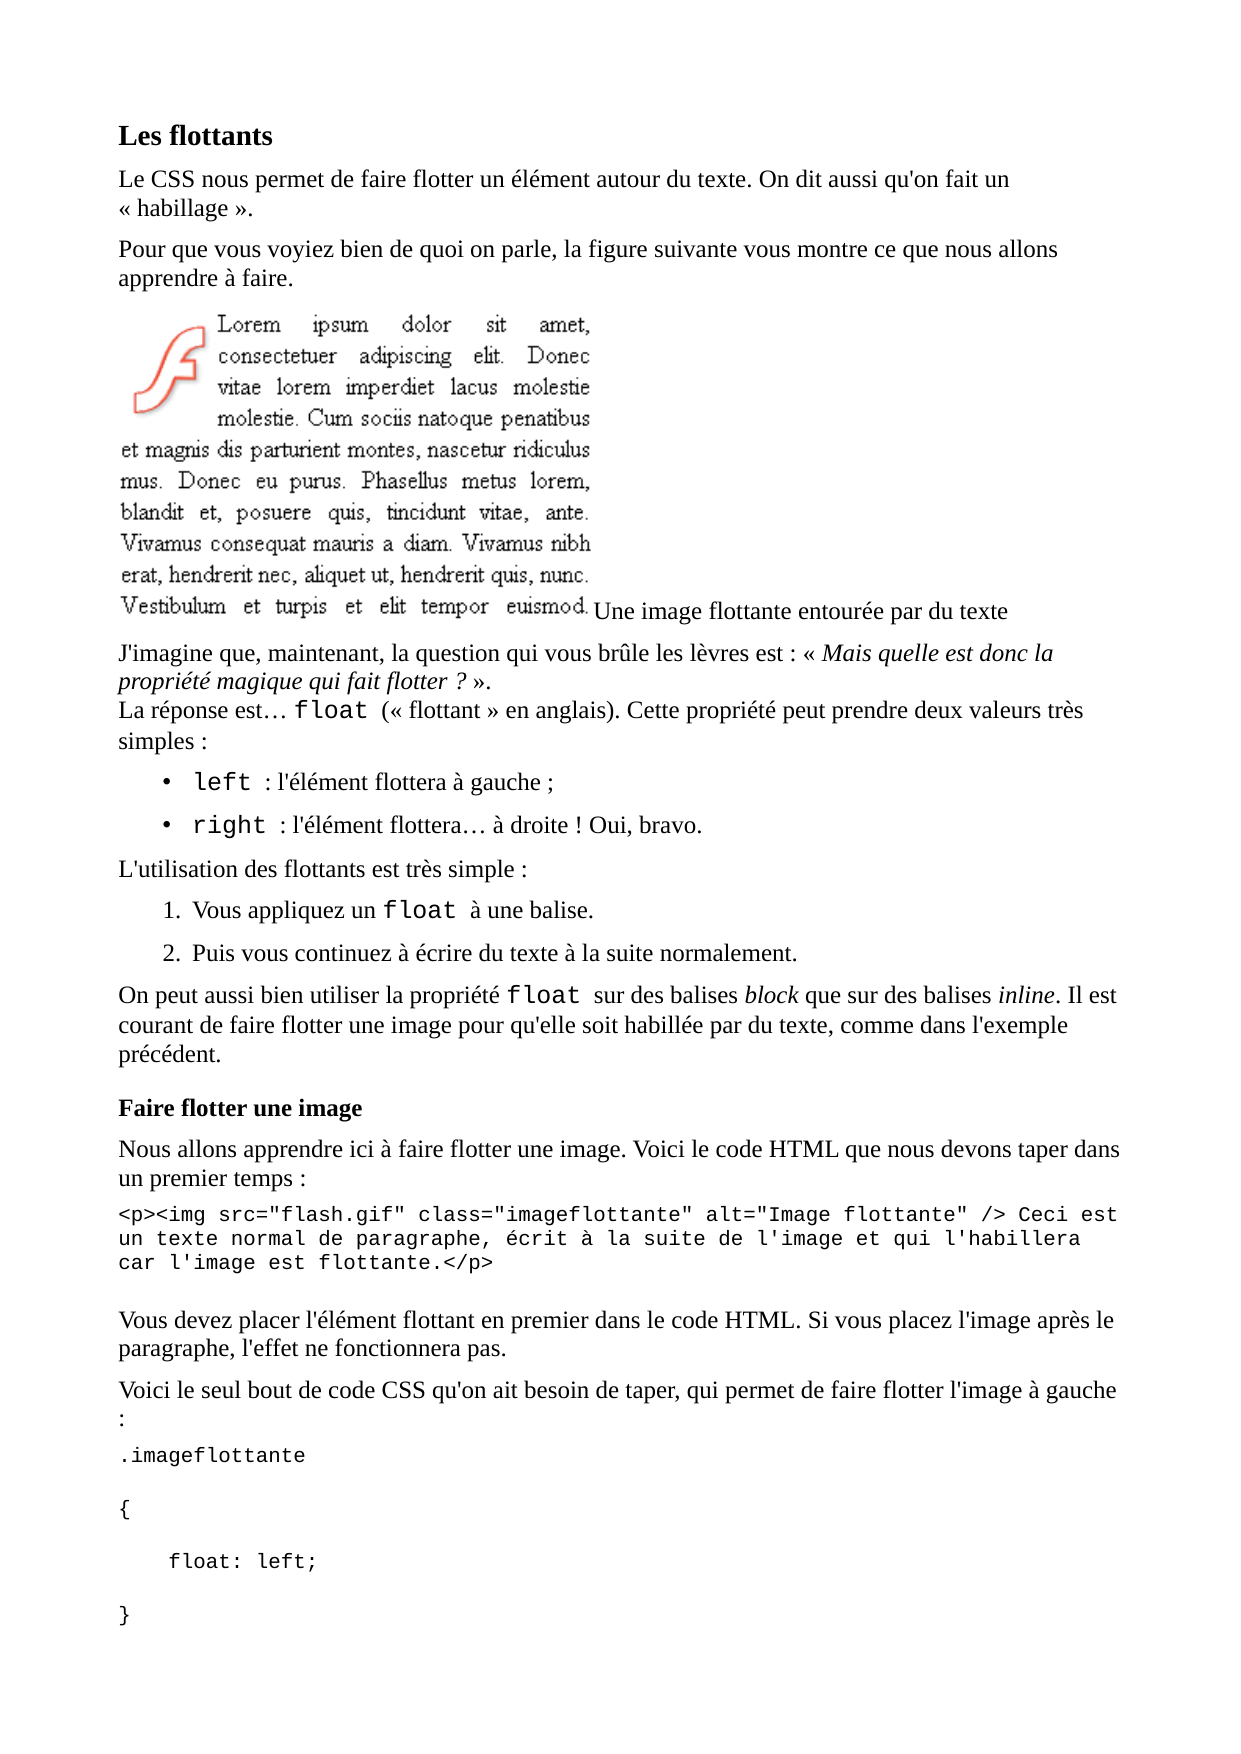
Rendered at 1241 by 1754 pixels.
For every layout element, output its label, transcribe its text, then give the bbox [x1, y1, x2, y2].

text <p><img src="flash.gif" class="imageflottante" alt="Image flottante" /> Ceci est un texte normal de paragraphe, écrit à la suite de l'image et qui l'habillera car l'image est flottante.</p> [118, 1204, 1122, 1275]
text J'imagine que, maintenant, la question qui vous brûle les lèvres est : « Mais quelle est donc la propriété magique qui fait flotter ? ». La réponse est… float (« flottant » en anglais). Cette propriété peut prendre deux valeurs très simples : [118, 638, 1122, 755]
list Vous appliquez un float à une balise. [162, 895, 1122, 926]
text Le CSS nous permet de faire flotter un élément autour du texte. On dit aussi qu'on fait un « habillage ». [118, 164, 1122, 222]
text Pour que vous voyiez bien de quoi on parle, la figure suivante vous montre ce que nous allons apprendre à faire. [118, 234, 1122, 292]
text { [118, 1498, 1122, 1522]
text } [118, 1604, 1122, 1628]
text Voici le seul bout de code CSS qu'on ait besoin de taper, qui permet de faire flotter l'image à gauche : [118, 1375, 1122, 1432]
list left : l'élément flottera à gauche ; [162, 767, 1122, 798]
text float: left; [118, 1551, 1122, 1575]
text Une image flottante entourée par du texte [118, 304, 1122, 625]
list right : l'élément flottera… à droite ! Oui, bravo. [162, 811, 1122, 841]
subtitle Les flottants [118, 118, 1122, 152]
text .imageflottante [118, 1445, 1122, 1468]
text L'utilisation des flottants est très simple : [118, 854, 1122, 883]
text Vous devez placer l'élément flottant en premier dans le code HTML. Si vous placez l'image après le paragraphe, l'effet ne fonctionnera pas. [118, 1305, 1122, 1362]
subtitle Faire flotter une image [118, 1093, 1122, 1122]
text Nous allons apprendre ici à faire flotter une image. Voici le code HTML que nous devons taper dans un premier temps : [118, 1134, 1122, 1192]
text On peut aussi bien utiliser la propriété float sur des balises block que sur des balises inline. Il est courant de faire flotter une image pour qu'elle soit habillée par du texte, comme dans l'exemple précédent. [118, 980, 1122, 1068]
list Puis vous continuez à écrire du texte à la suite normalement. [162, 938, 1122, 967]
picture [118, 304, 594, 620]
